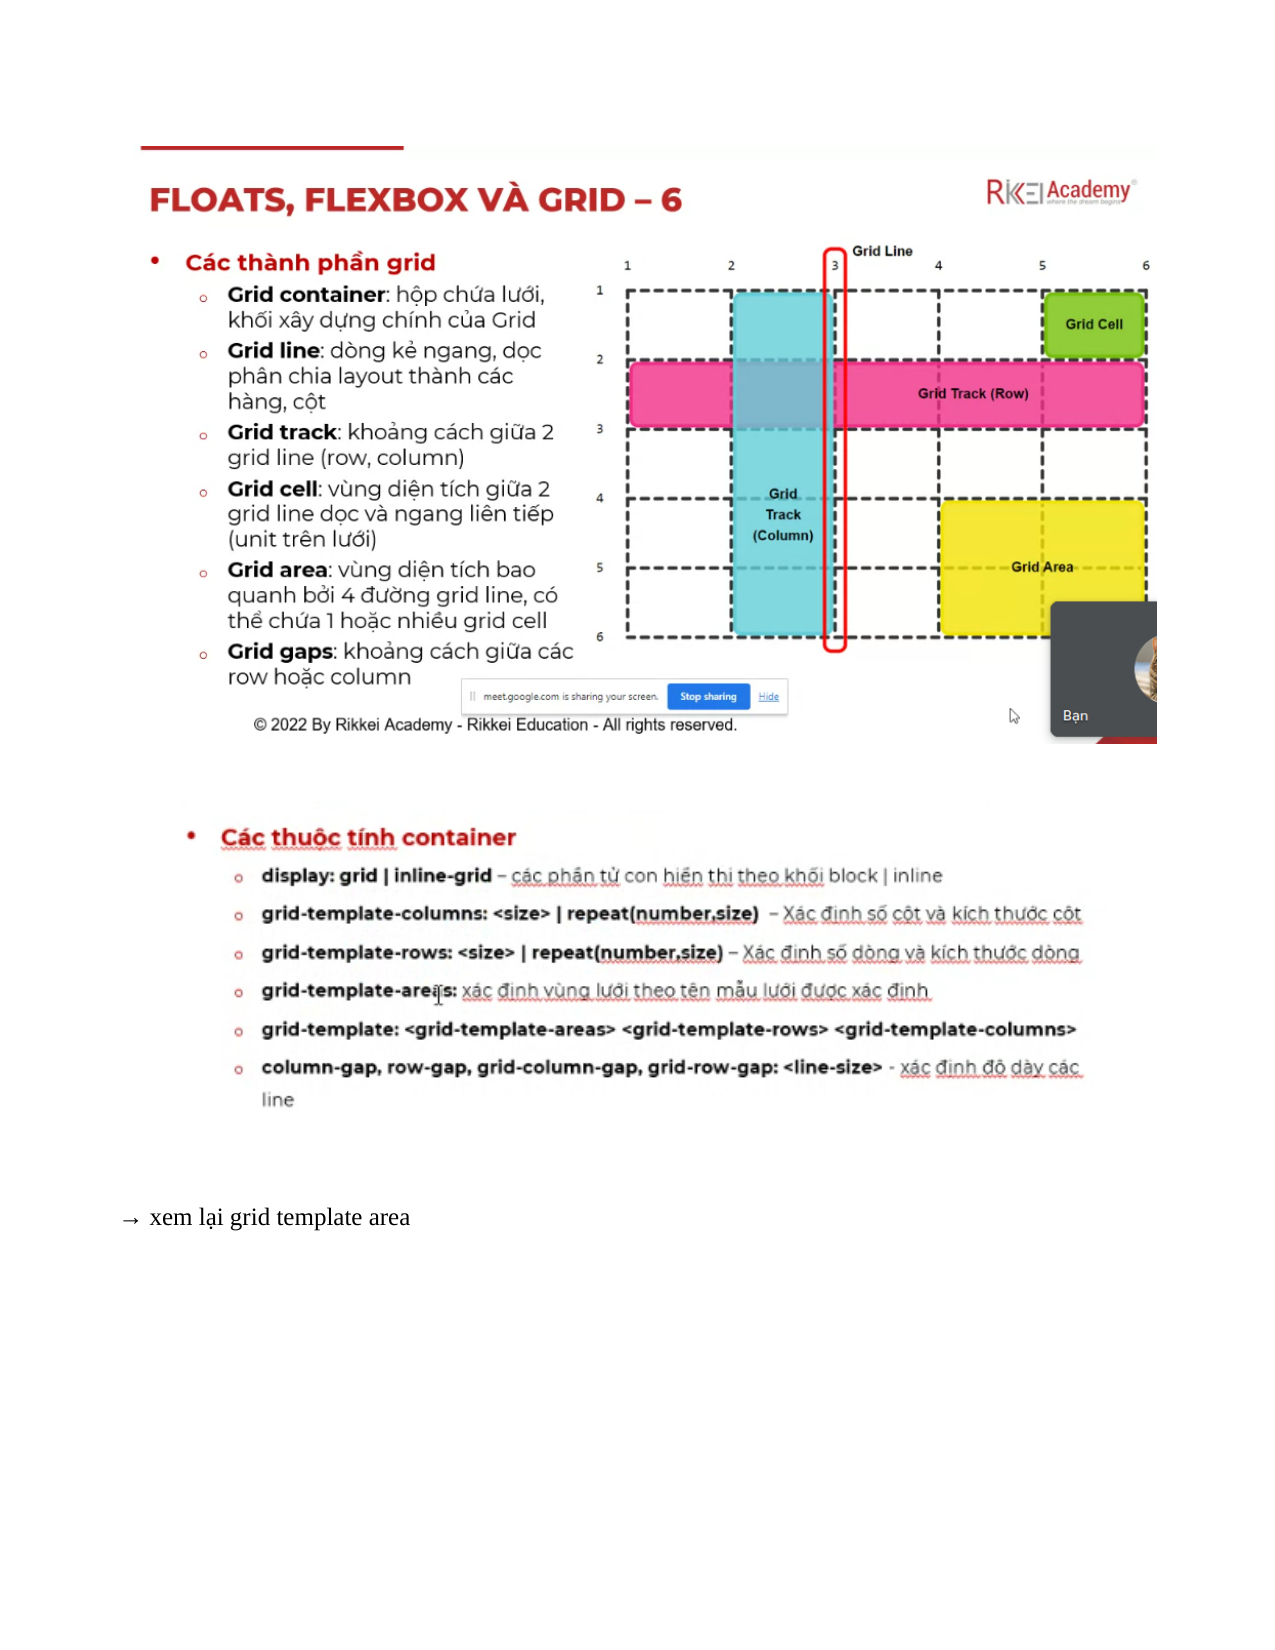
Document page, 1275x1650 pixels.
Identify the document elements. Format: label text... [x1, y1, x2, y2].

picture [118, 146, 1157, 744]
text → xem lại grid template area [118, 1202, 1157, 1231]
picture [124, 801, 1151, 1145]
